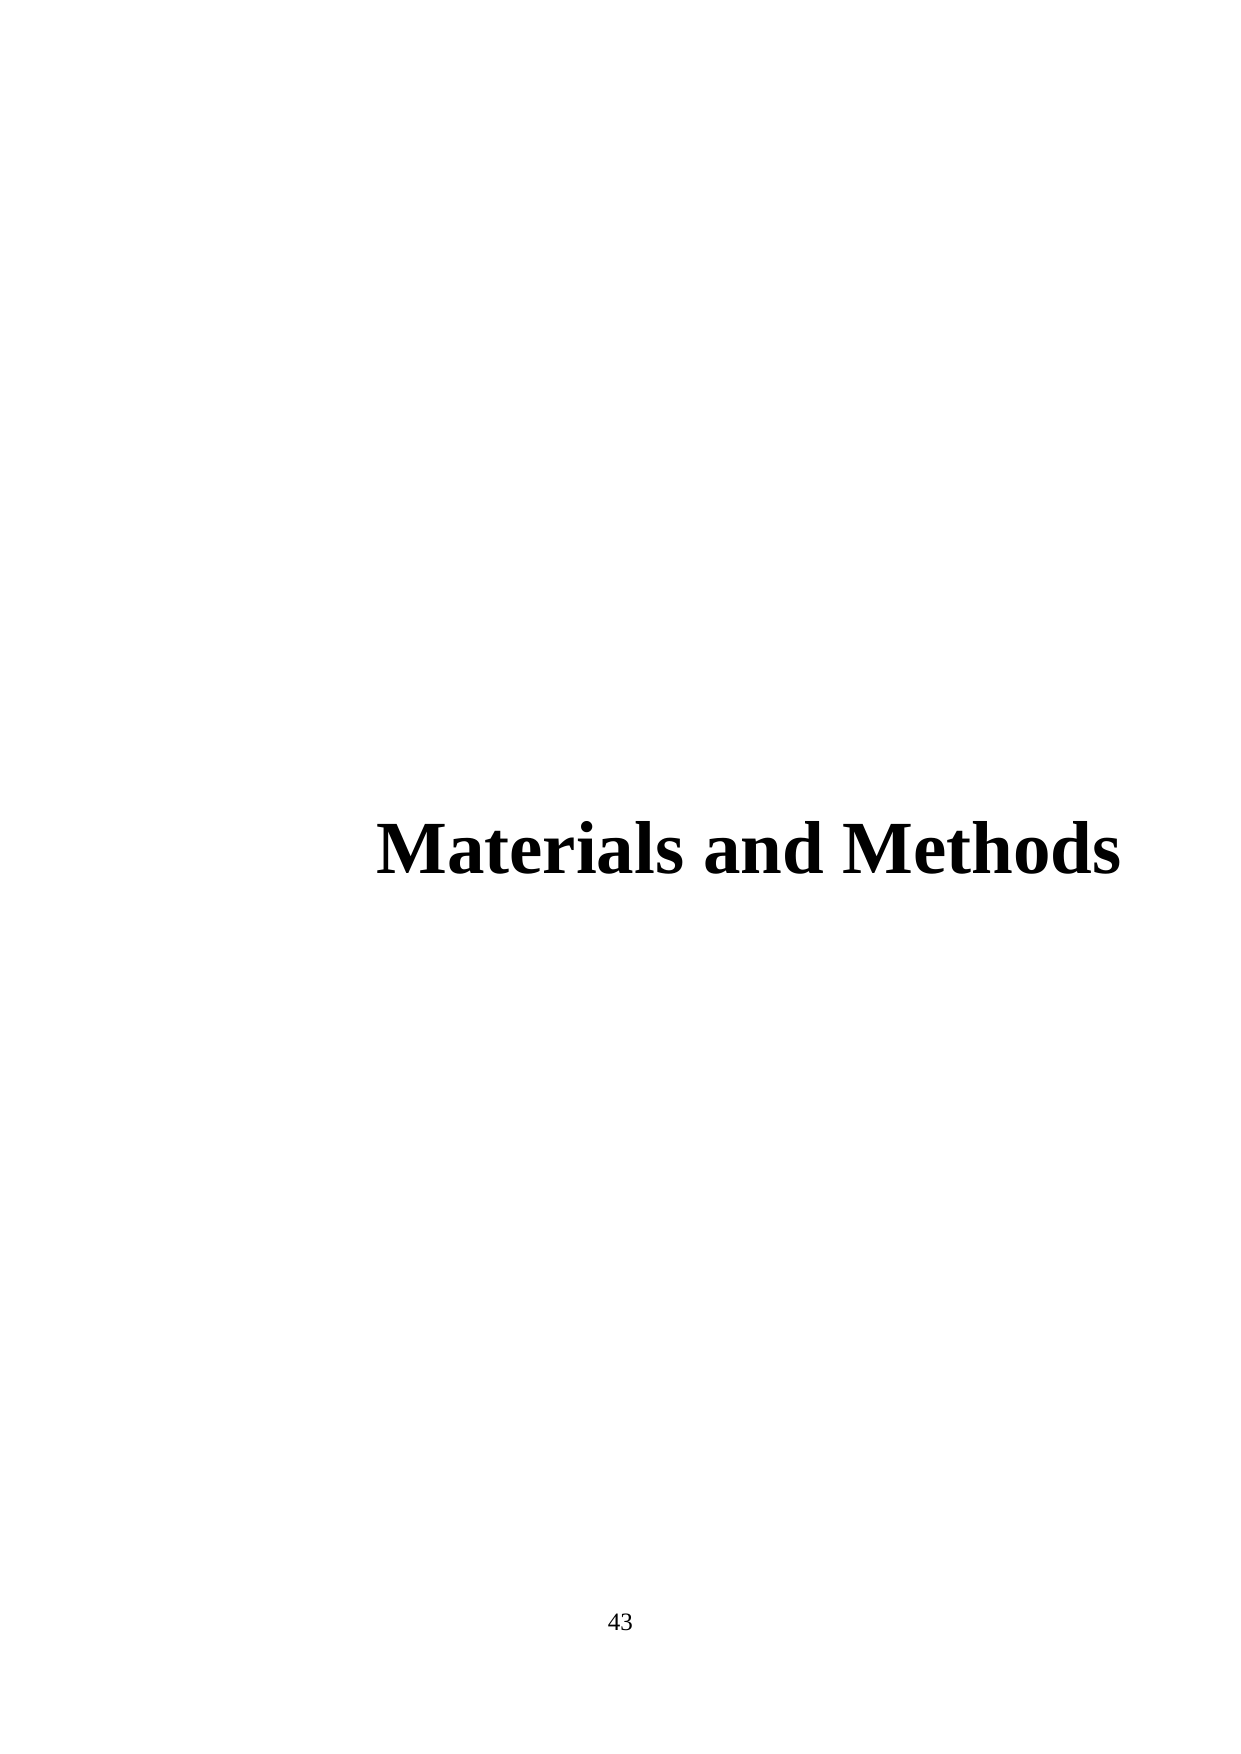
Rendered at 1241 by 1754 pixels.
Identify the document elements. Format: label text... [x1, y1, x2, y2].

subtitle Materials and Methods [118, 803, 1122, 890]
